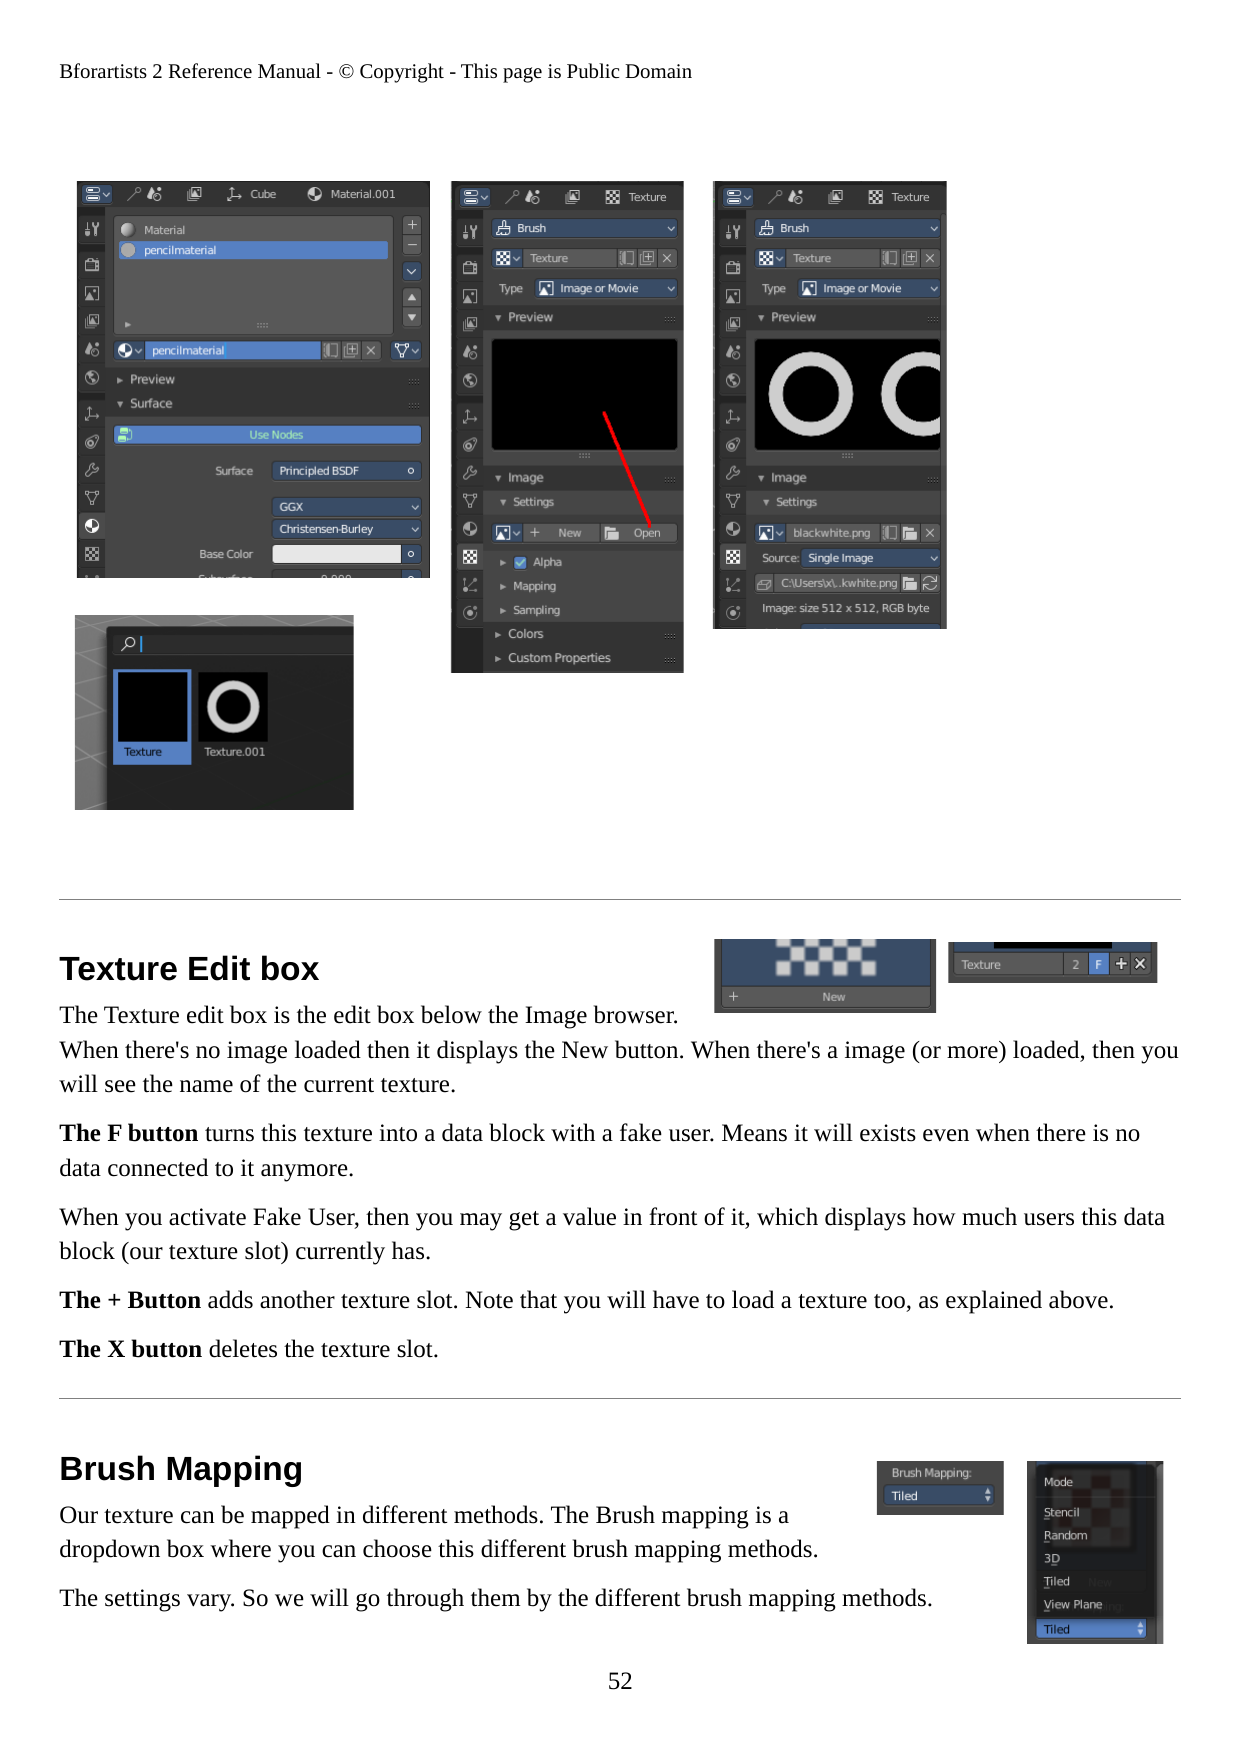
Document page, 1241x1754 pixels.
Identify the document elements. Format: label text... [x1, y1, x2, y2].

text Our texture can be mapped in different methods. The Brush mapping is a dropdown box where you can choose this different brush mapping methods. [59, 1500, 1027, 1563]
text The Texture edit box is the edit box below the Image browser. When there's no image loaded then it displays the New button. When there's a image (or more) loaded, then you will see the name of the current texture. [59, 1000, 1181, 1098]
picture [76, 181, 430, 578]
picture [74, 615, 354, 810]
picture [948, 942, 1158, 983]
text The settings vary. So we will go through them by the different brush mapping methods. [59, 1583, 1027, 1612]
text The X button deletes the texture slot. [59, 1334, 1181, 1363]
text The F button turns this texture into a data block with a fake user. Means it will exists even when there is no data connected to it anymore. [59, 1118, 1181, 1182]
picture [876, 1461, 1004, 1515]
subtitle Texture Edit box [59, 949, 714, 988]
subtitle [937, 949, 1181, 988]
picture [712, 181, 947, 629]
picture [714, 939, 937, 1013]
picture [1027, 1461, 1164, 1644]
text The + Button adds another texture slot. Note that you will have to load a texture too, as explained above. [59, 1285, 1181, 1314]
text When you activate Fake User, then you may get a value in front of it, which displays how much users this data block (our texture slot) currently has. [59, 1202, 1181, 1265]
picture [450, 181, 684, 673]
subtitle Brush Mapping [59, 1448, 1181, 1487]
